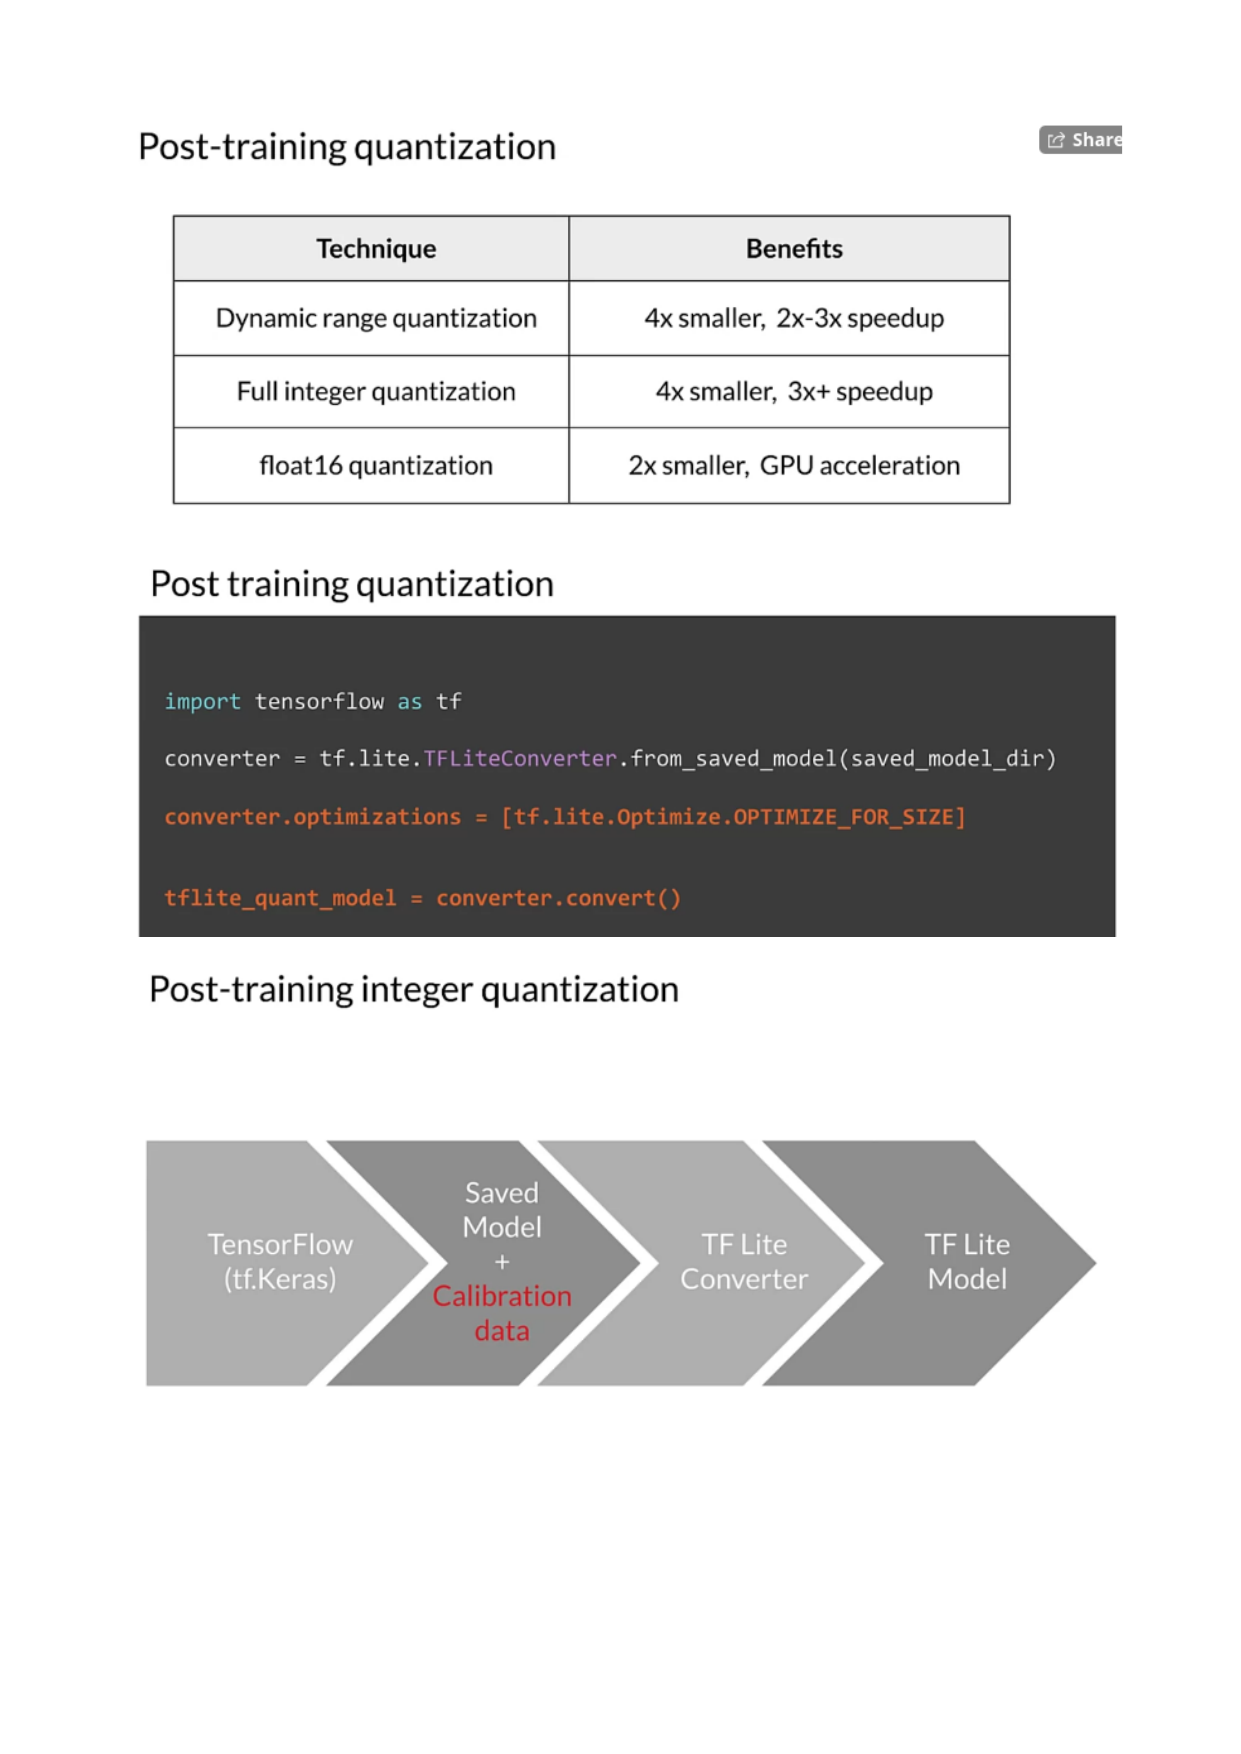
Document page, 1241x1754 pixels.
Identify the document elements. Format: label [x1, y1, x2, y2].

picture [118, 965, 1123, 1397]
picture [118, 553, 1123, 937]
picture [118, 118, 1123, 525]
